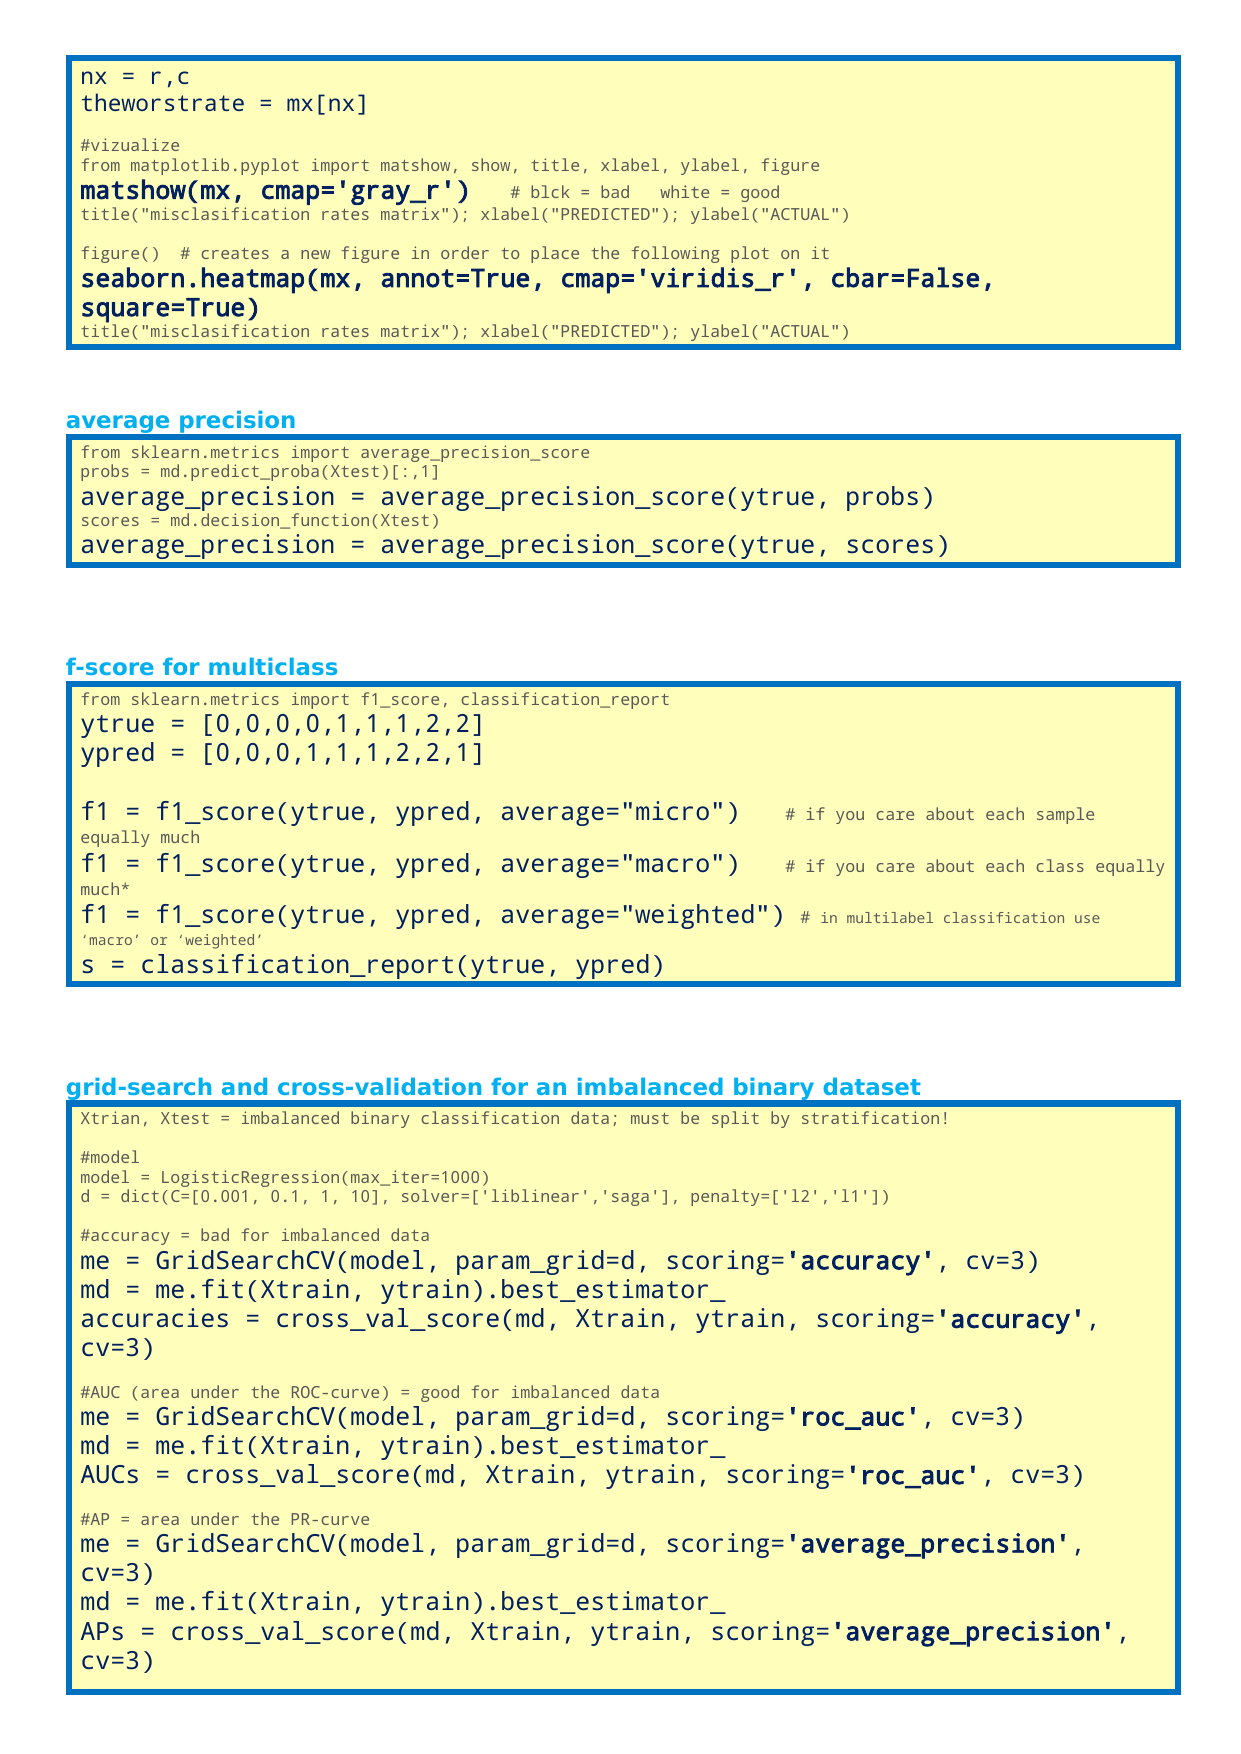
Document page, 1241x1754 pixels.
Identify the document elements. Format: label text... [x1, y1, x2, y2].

text from sklearn.metrics import average_precision_score [72, 440, 1175, 454]
text me = GridSearchCV(model, param_grid=d, scoring='roc_auc', cv=3) [72, 1394, 1175, 1423]
text average_precision = average_precision_score(ytrue, probs) [72, 473, 1175, 503]
text accuracies = cross_val_score(md, Xtrain, ytrain, scoring='accuracy', cv=3) [72, 1296, 1175, 1354]
text AUCs = cross_val_score(md, Xtrain, ytrain, scoring='roc_auc', cv=3) [72, 1452, 1175, 1482]
text f1 = f1_score(ytrue, ypred, average="micro") # if you care about each sample equally much [72, 788, 1175, 840]
text average_precision = average_precision_score(ytrue, scores) [72, 522, 1175, 562]
text s = classification_report(ytrue, ypred) [72, 942, 1175, 981]
text title("misclasification rates matrix"); xlabel("PREDICTED"); ylabel("ACTUAL") [72, 196, 1175, 216]
text md = me.fit(Xtrain, ytrain).best_estimator_ [72, 1423, 1175, 1452]
text f1 = f1_score(ytrue, ypred, average="macro") # if you care about each class equally much* [72, 840, 1175, 892]
text title("misclasification rates matrix"); xlabel("PREDICTED"); ylabel("ACTUAL") [72, 314, 1175, 344]
text md = me.fit(Xtrain, ytrain).best_estimator_ [72, 1579, 1175, 1608]
text probs = md.predict_proba(Xtest)[:,1] [72, 454, 1175, 473]
text ytrue = [0,0,0,0,1,1,1,2,2] [72, 701, 1175, 730]
text me = GridSearchCV(model, param_grid=d, scoring='average_precision', cv=3) [72, 1521, 1175, 1579]
text model = LogisticRegression(max_iter=1000) [72, 1159, 1175, 1179]
text #model [72, 1139, 1175, 1159]
text #vizualize [72, 128, 1175, 148]
text f1 = f1_score(ytrue, ypred, average="weighted") # in multilabel classification use ‘macro’ or ‘weighted’ [72, 892, 1175, 942]
text scores = md.decision_function(Xtest) [72, 503, 1175, 522]
text md = me.fit(Xtrain, ytrain).best_estimator_ [72, 1267, 1175, 1296]
text matshow(mx, cmap='gray_r') # blck = bad white = good [72, 167, 1175, 196]
text from sklearn.metrics import f1_score, classification_report [72, 687, 1175, 701]
title average precision [66, 407, 1181, 434]
text #AUC (area under the ROC-curve) = good for imbalanced data [72, 1374, 1175, 1394]
text d = dict(C=[0.001, 0.1, 1, 10], solver=['liblinear','saga'], penalty=['l2','l1']) [72, 1179, 1175, 1198]
text seaborn.heatmap(mx, annot=True, cmap='viridis_r', cbar=False, square=True) [72, 255, 1175, 314]
text nx = r,c [72, 61, 1175, 82]
text me = GridSearchCV(model, param_grid=d, scoring='accuracy', cv=3) [72, 1237, 1175, 1267]
title f-score for multiclass [66, 654, 1181, 681]
text Xtrian, Xtest = imbalanced binary classification data; must be split by stratification! [72, 1107, 1175, 1120]
text from matplotlib.pyplot import matshow, show, title, xlabel, ylabel, figure [72, 148, 1175, 167]
text theworstrate = mx[nx] [72, 82, 1175, 108]
text #AP = area under the PR-curve [72, 1501, 1175, 1521]
text APs = cross_val_score(md, Xtrain, ytrain, scoring='average_precision', cv=3) [72, 1608, 1175, 1667]
text #accuracy = bad for imbalanced data [72, 1218, 1175, 1237]
title grid-search and cross-validation for an imbalanced binary dataset [66, 1074, 1181, 1100]
text figure() # creates a new figure in order to place the following plot on it [72, 236, 1175, 255]
text ypred = [0,0,0,1,1,1,2,2,1] [72, 730, 1175, 759]
